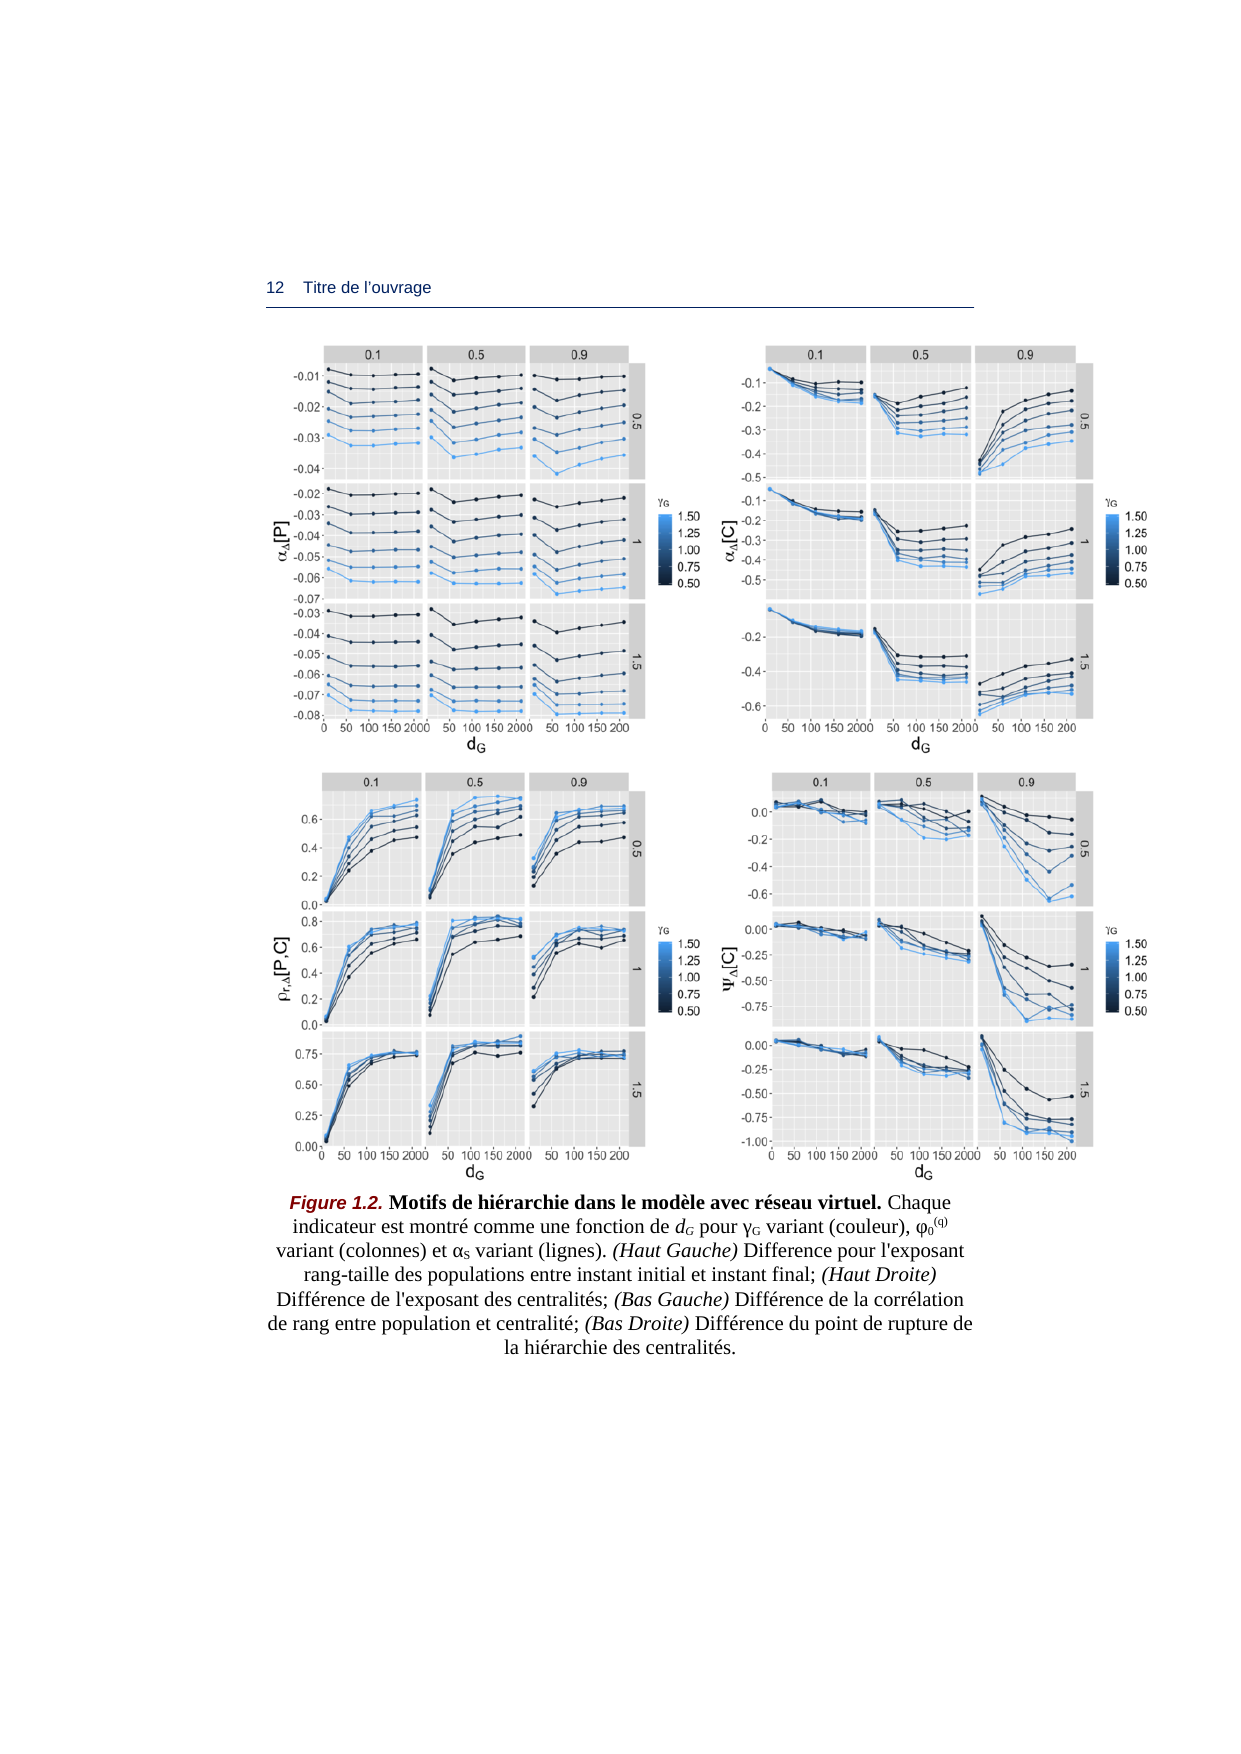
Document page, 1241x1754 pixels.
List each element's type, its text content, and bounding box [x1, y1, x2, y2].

text Figure 1.2. Motifs de hiérarchie dans le modèle avec réseau virtuel. Chaque indicateur est montré comme une fonction de dG pour γG variant (couleur), φ0(q) variant (colonnes) et αS variant (lignes). (Haut Gauche) Difference pour l'exposant rang-taille des populations entre instant initial et instant final; (Haut Droite) Différence de l'exposant des centralités; (Bas Gauche) Différence de la corrélation de rang entre population et centralité; (Bas Droite) Différence du point de rupture de la hiérarchie des centralités. [266, 1191, 974, 1359]
picture [265, 336, 1160, 1191]
